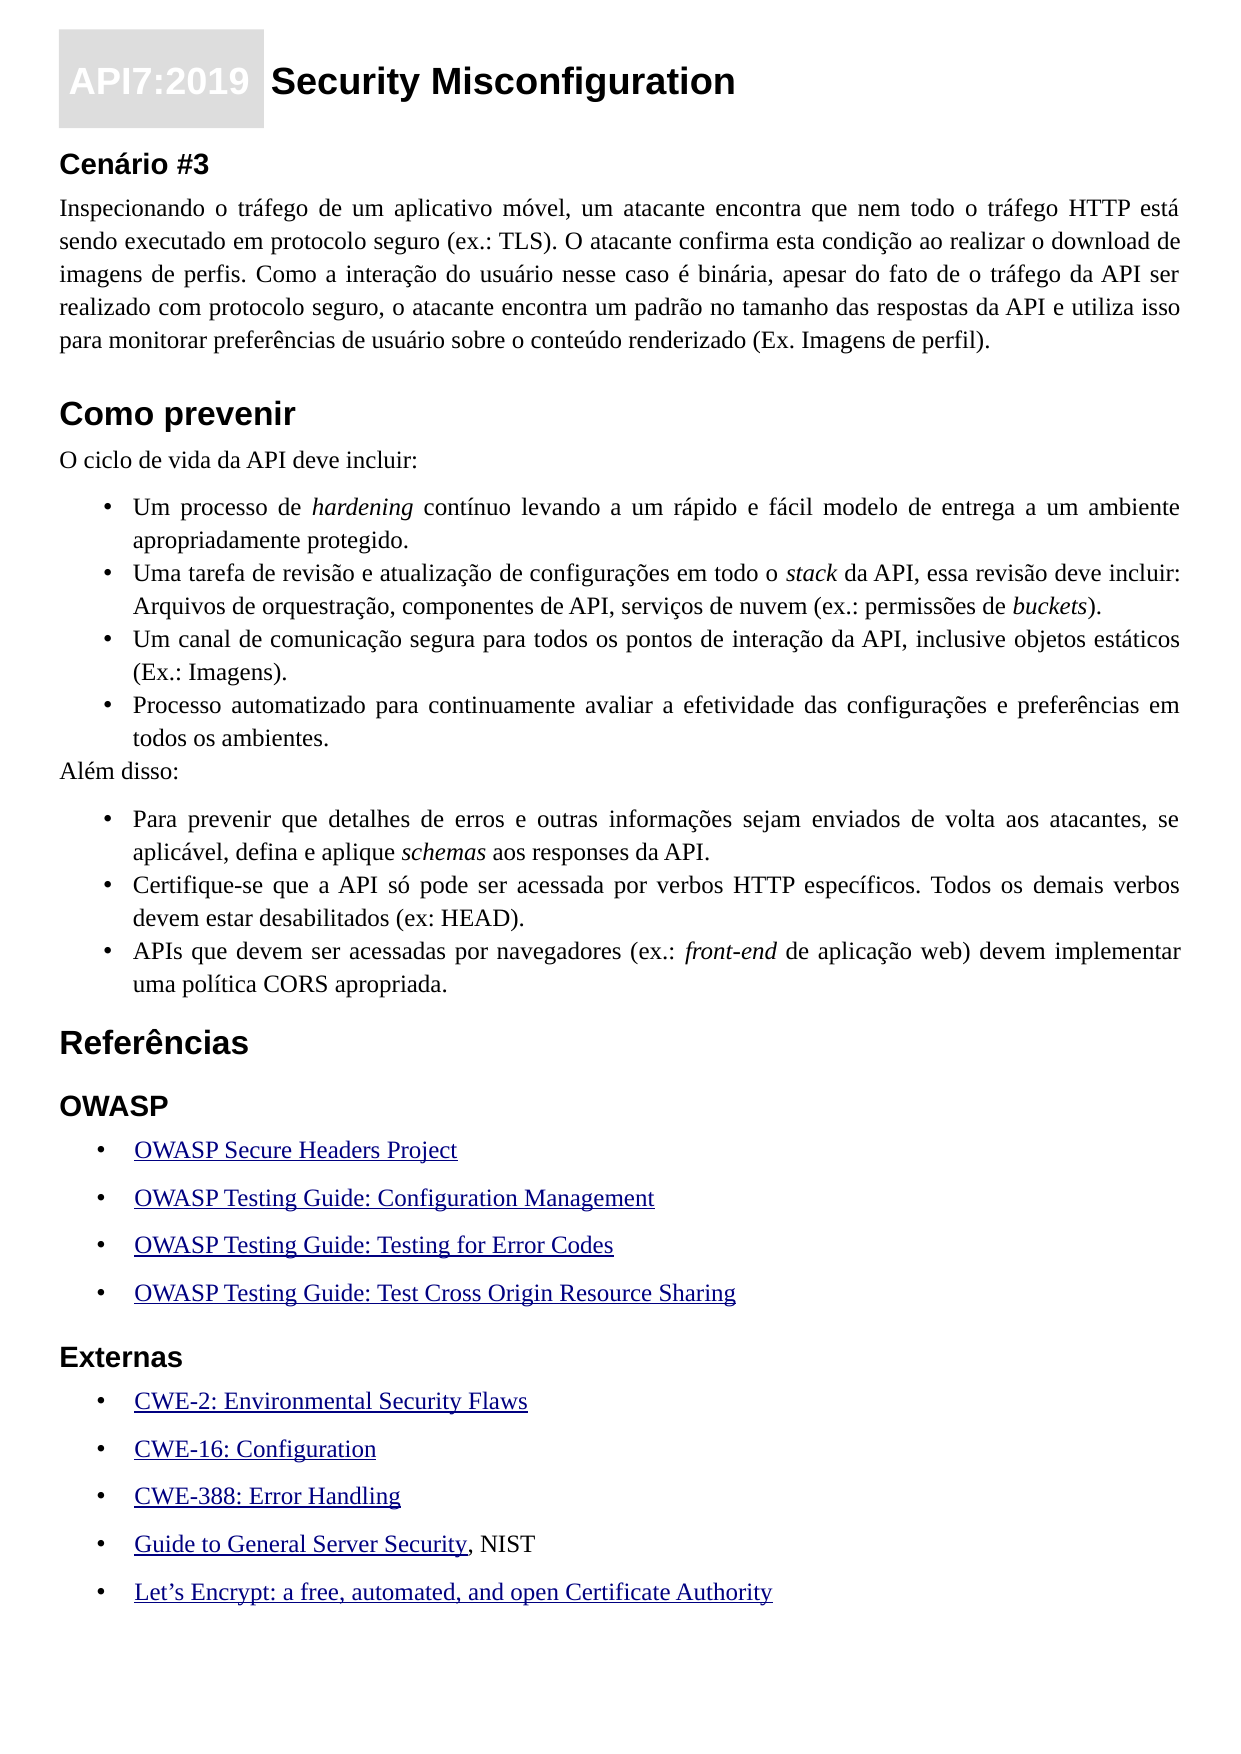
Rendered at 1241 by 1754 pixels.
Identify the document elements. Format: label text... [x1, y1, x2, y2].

subtitle OWASP [59, 1089, 1181, 1122]
list Processo automatizado para continuamente avaliar a efetividade das configurações e preferências em todos os ambientes. [103, 690, 1181, 752]
subtitle Cenário #3 [59, 147, 1181, 181]
list CWE-16: Configuration [97, 1434, 1181, 1463]
subtitle Referências [59, 1023, 1181, 1062]
list CWE-2: Environmental Security Flaws [97, 1386, 1181, 1415]
list Let’s Encrypt: a free, automated, and open Certificate Authority [97, 1577, 1181, 1605]
list APIs que devem ser acessadas por navegadores (ex.: front-end de aplicação web) devem implementar uma política CORS apropriada. [103, 936, 1181, 998]
list CWE-388: Error Handling [97, 1481, 1181, 1510]
text Além disso: [59, 756, 1181, 785]
list Um canal de comunicação segura para todos os pontos de interação da API, inclusive objetos estáticos (Ex.: Imagens). [103, 624, 1181, 686]
list Guide to General Server Security, NIST [97, 1529, 1181, 1558]
subtitle Externas [59, 1340, 1181, 1374]
text O ciclo de vida da API deve incluir: [59, 445, 1181, 473]
list OWASP Testing Guide: Testing for Error Codes [97, 1230, 1181, 1259]
list OWASP Secure Headers Project [97, 1135, 1181, 1164]
list Um processo de hardening contínuo levando a um rápido e fácil modelo de entrega a um ambiente apropriadamente protegido. [103, 492, 1181, 554]
list Certifique-se que a API só pode ser acessada por verbos HTTP específicos. Todos os demais verbos devem estar desabilitados (ex: HEAD). [103, 870, 1181, 932]
list Uma tarefa de revisão e atualização de configurações em todo o stack da API, essa revisão deve incluir: Arquivos de orquestração, componentes de API, serviços de nuvem (ex.: permissões de buckets). [103, 558, 1181, 620]
list Para prevenir que detalhes de erros e outras informações sejam enviados de volta aos atacantes, se aplicável, defina e aplique schemas aos responses da API. [103, 804, 1181, 866]
subtitle Como prevenir [59, 393, 1181, 432]
list OWASP Testing Guide: Configuration Management [97, 1183, 1181, 1211]
list OWASP Testing Guide: Test Cross Origin Resource Sharing [97, 1278, 1181, 1307]
text Inspecionando o tráfego de um aplicativo móvel, um atacante encontra que nem todo o tráfego HTTP está sendo executado em protocolo seguro (ex.: TLS). O atacante confirma esta condição ao realizar o download de imagens de perfis. Como a interação do usuário nesse caso é binária, apesar do fato de o tráfego da API ser realizado com protocolo seguro, o atacante encontra um padrão no tamanho das respostas da API e utiliza isso para monitorar preferências de usuário sobre o conteúdo renderizado (Ex. Imagens de perfil). [59, 193, 1181, 354]
